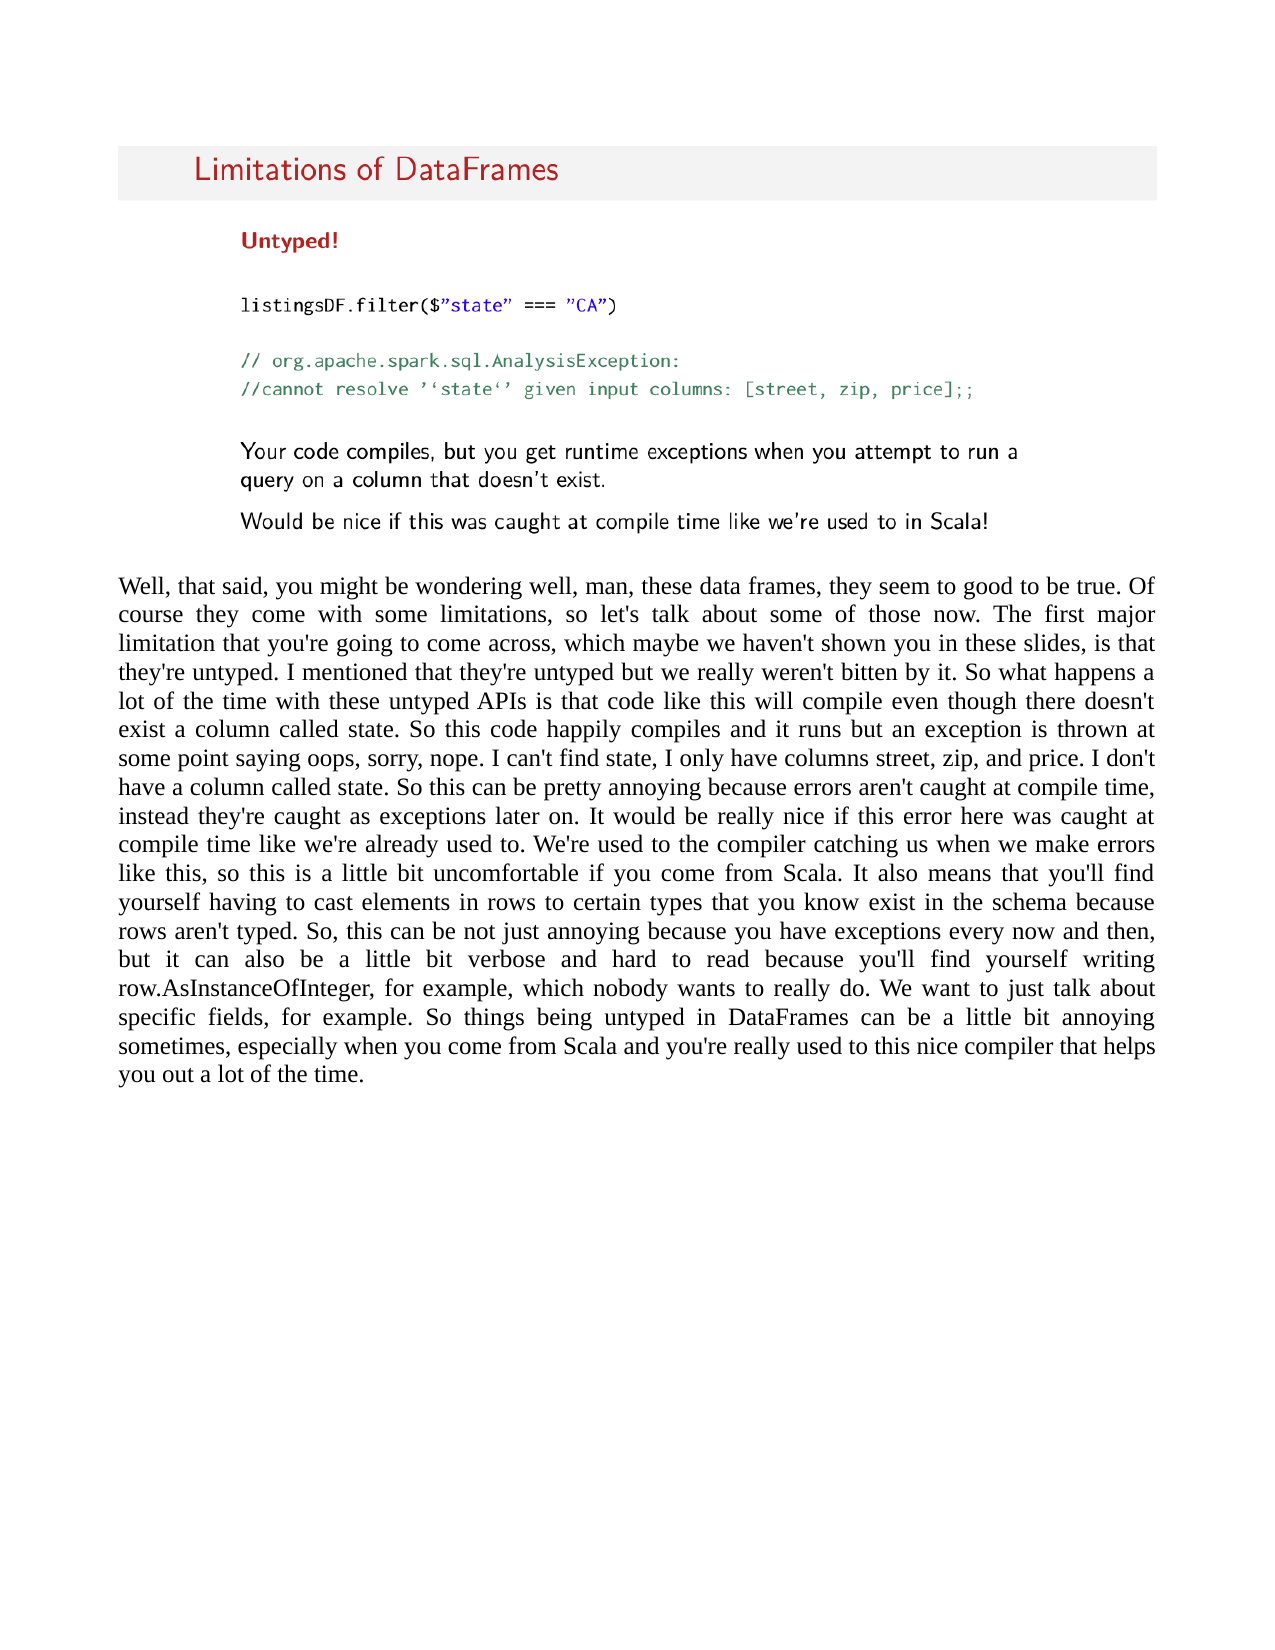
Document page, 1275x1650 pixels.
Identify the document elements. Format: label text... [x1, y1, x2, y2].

text Well, that said, you might be wondering well, man, these data frames, they seem to good to be true. Of course they come with some limitations, so let's talk about some of those now. The first major limitation that you're going to come across, which maybe we haven't shown you in these slides, is that they're untyped. I mentioned that they're untyped but we really weren't bitten by it. So what happens a lot of the time with these untyped APIs is that code like this will compile even though there doesn't exist a column called state. So this code happily compiles and it runs but an exception is thrown at some point saying oops, sorry, nope. I can't find state, I only have columns street, zip, and price. I don't have a column called state. So this can be pretty annoying because errors aren't caught at compile time, instead they're caught as exceptions later on. It would be really nice if this error here was caught at compile time like we're already used to. We're used to the compiler catching us when we make errors like this, so this is a little bit uncomfortable if you come from Scala. It also means that you'll find yourself having to cast elements in rows to certain types that you know exist in the schema because rows aren't typed. So, this can be not just annoying because you have exceptions every now and then, but it can also be a little bit verbose and hard to read because you'll find yourself writing row.AsInstanceOfInteger, for example, which nobody wants to really do. We want to just talk about specific fields, for example. So things being untyped in DataFrames can be a little bit annoying sometimes, especially when you come from Scala and you're really used to this nice compiler that helps you out a lot of the time. [118, 571, 1157, 1088]
picture [118, 146, 1157, 542]
